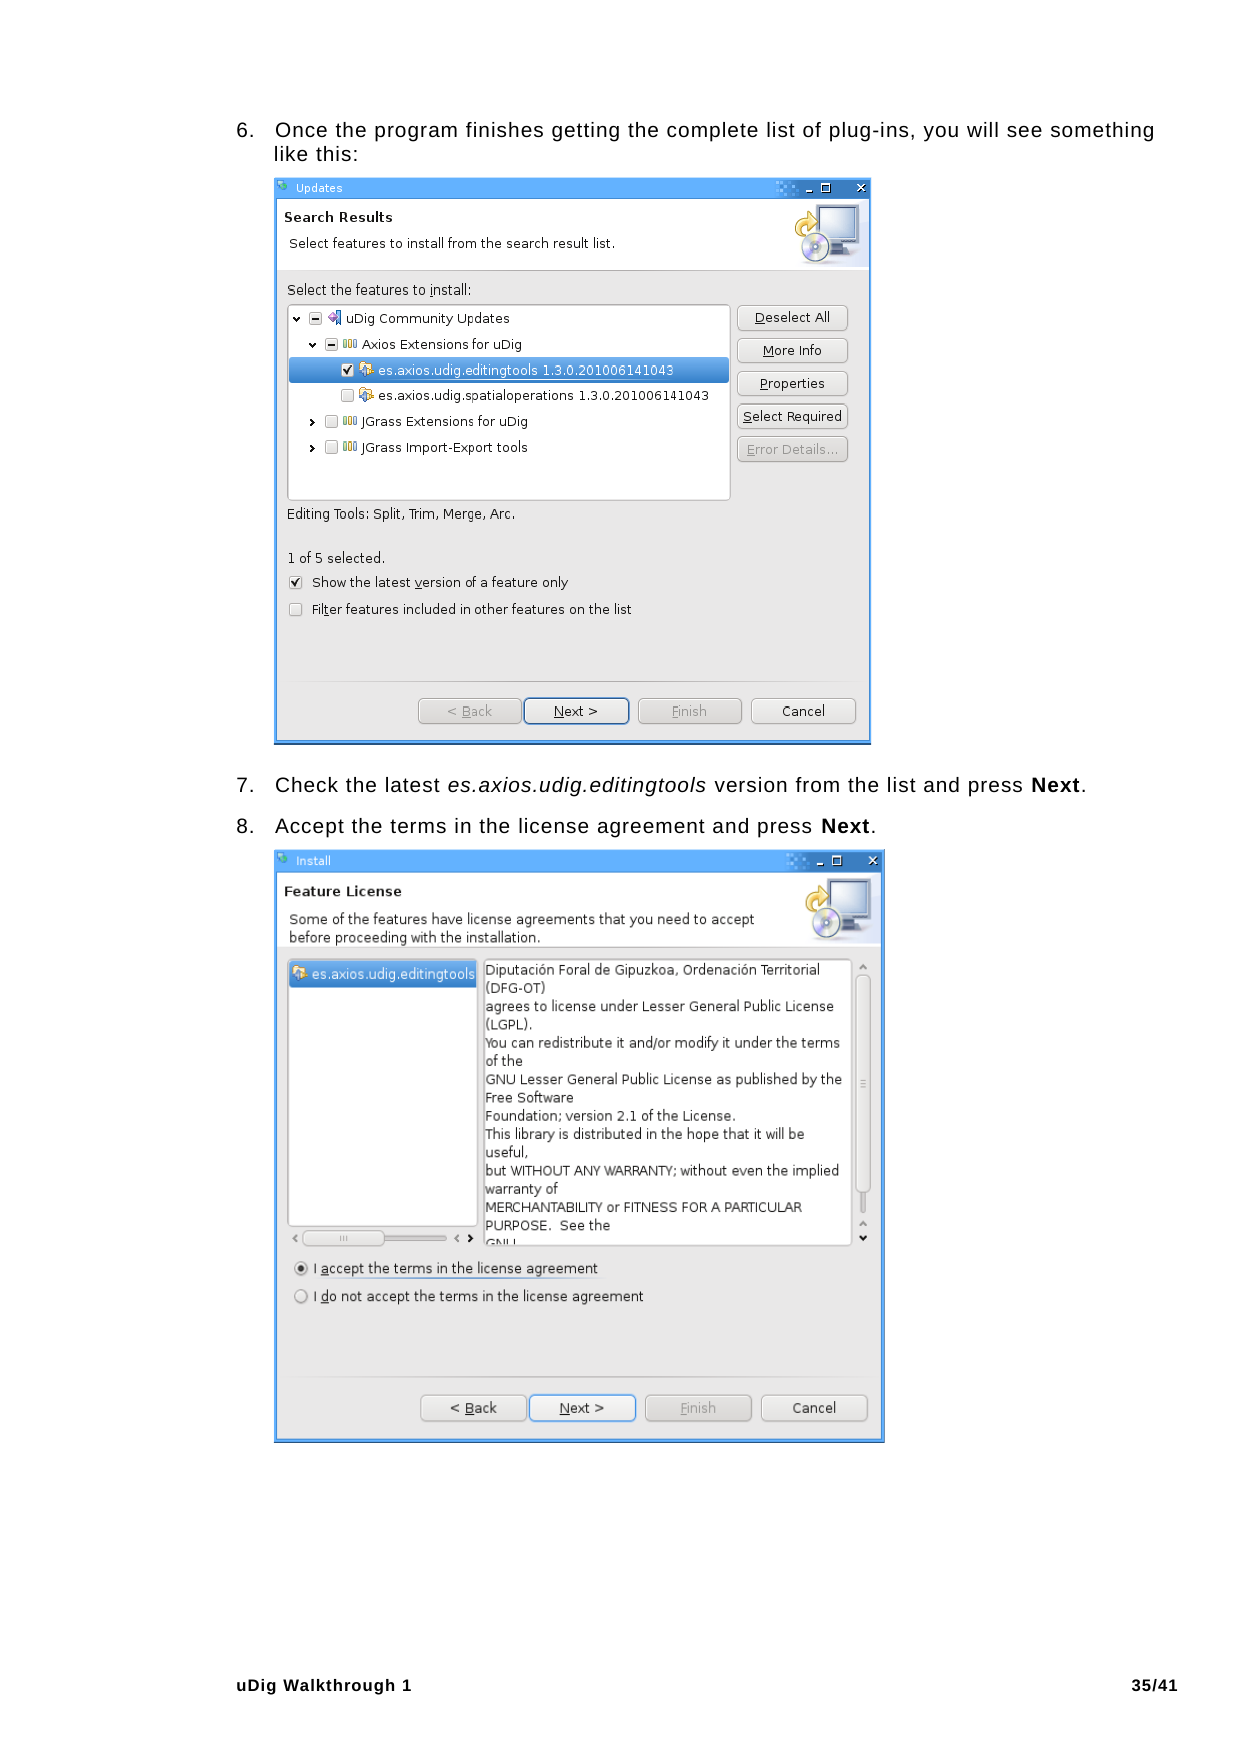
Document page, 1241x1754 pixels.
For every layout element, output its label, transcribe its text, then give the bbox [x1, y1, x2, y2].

list Accept the terms in the license agreement and press Next. [236, 813, 1181, 1454]
list Check the latest es.axios.udig.editingtools version from the list and press Next. [236, 773, 1181, 797]
list Once the program finishes getting the complete list of plug-ins, you will see something like this: [236, 118, 1181, 756]
picture [273, 849, 885, 1443]
picture [273, 177, 872, 745]
